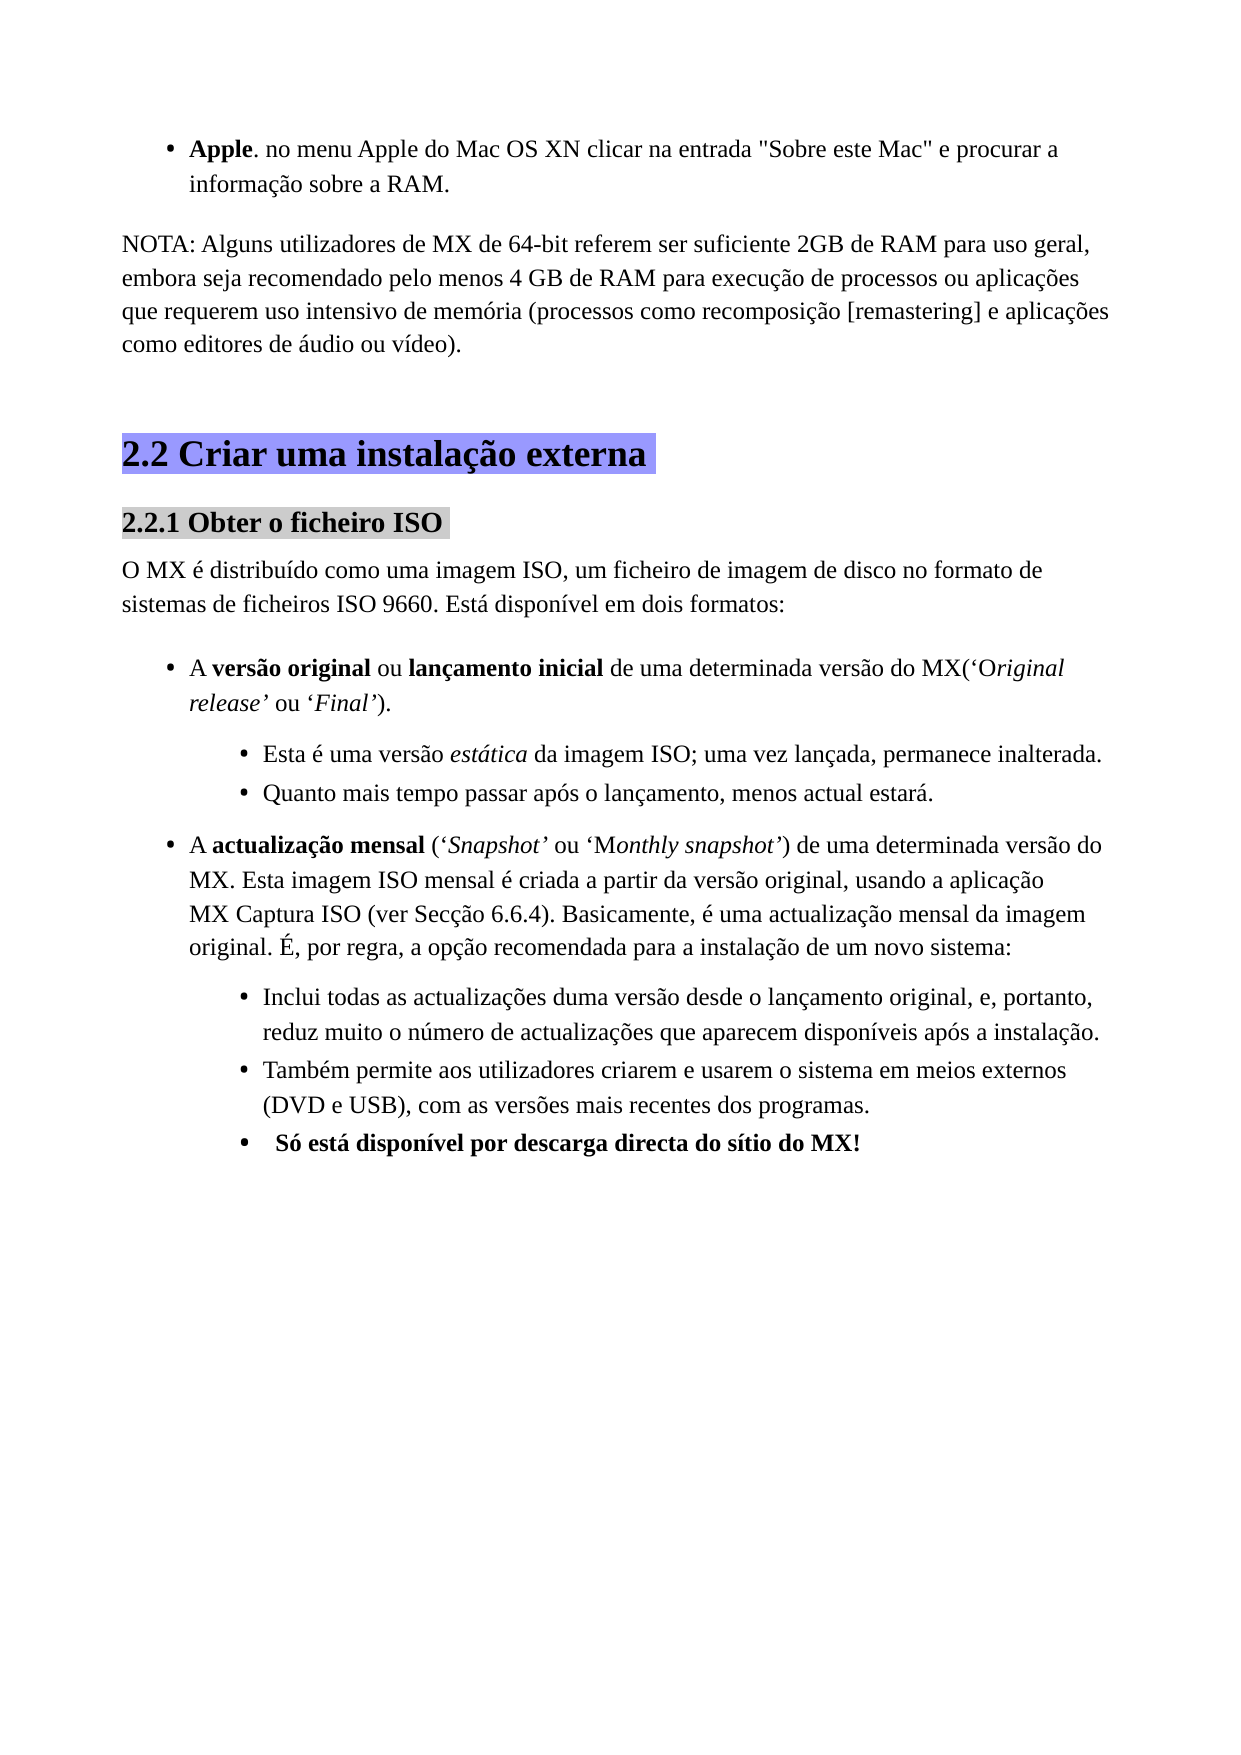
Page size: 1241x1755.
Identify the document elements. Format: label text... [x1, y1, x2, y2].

text O MX é distribuído como uma imagem ISO, um ficheiro de imagem de disco no formato de sistemas de ficheiros ISO 9660. Está disponível em dois formatos: [115, 550, 1122, 624]
list Inclui todas as actualizações duma versão desde o lançamento original, e, portanto, reduz muito o número de actualizações que aparecem disponíveis após a instalação. [233, 972, 1122, 1045]
text 2.2 Criar uma instalação externa [115, 427, 1122, 474]
list Quanto mais tempo passar após o lançamento, menos actual estará. [233, 769, 1122, 815]
text NOTA: Alguns utilizadores de MX de 64-bit referem ser suficiente 2GB de RAM para uso geral, embora seja recomendado pelo menos 4 GB de RAM para execução de processos ou aplicações que requerem uso intensivo de memória (processos como recomposição [remastering] e aplicações como editores de áudio ou vídeo). [115, 224, 1122, 358]
list A versão original ou lançamento inicial de uma determinada versão do MX(‘Original release’ ou ‘Final’). [159, 644, 1122, 723]
list A actualização mensal (‘Snapshot’ ou ‘Monthly snapshot’) de uma determinada versão do MX. Esta imagem ISO mensal é criada a partir da versão original, usando a aplicação MX Captura ISO (ver Secção 6.6.4). Basicamente, é uma actualização mensal da imagem original. É, por regra, a opção recomendada para a instalação de um novo sistema: [159, 821, 1122, 967]
list Também permite aos utilizadores criarem e usarem o sistema em meios externos (DVD e USB), com as versões mais recentes dos programas. [233, 1045, 1122, 1118]
list Apple. no menu Apple do Mac OS XN clicar na entrada "Sobre este Mac" e procurar a informação sobre a RAM. [159, 124, 1122, 204]
list Esta é uma versão estática da imagem ISO; uma vez lançada, permanece inalterada. [233, 729, 1122, 769]
list Só está disponível por descarga directa do sítio do MX! [233, 1118, 1122, 1165]
text 2.2.1 Obter o ficheiro ISO [115, 501, 1122, 539]
